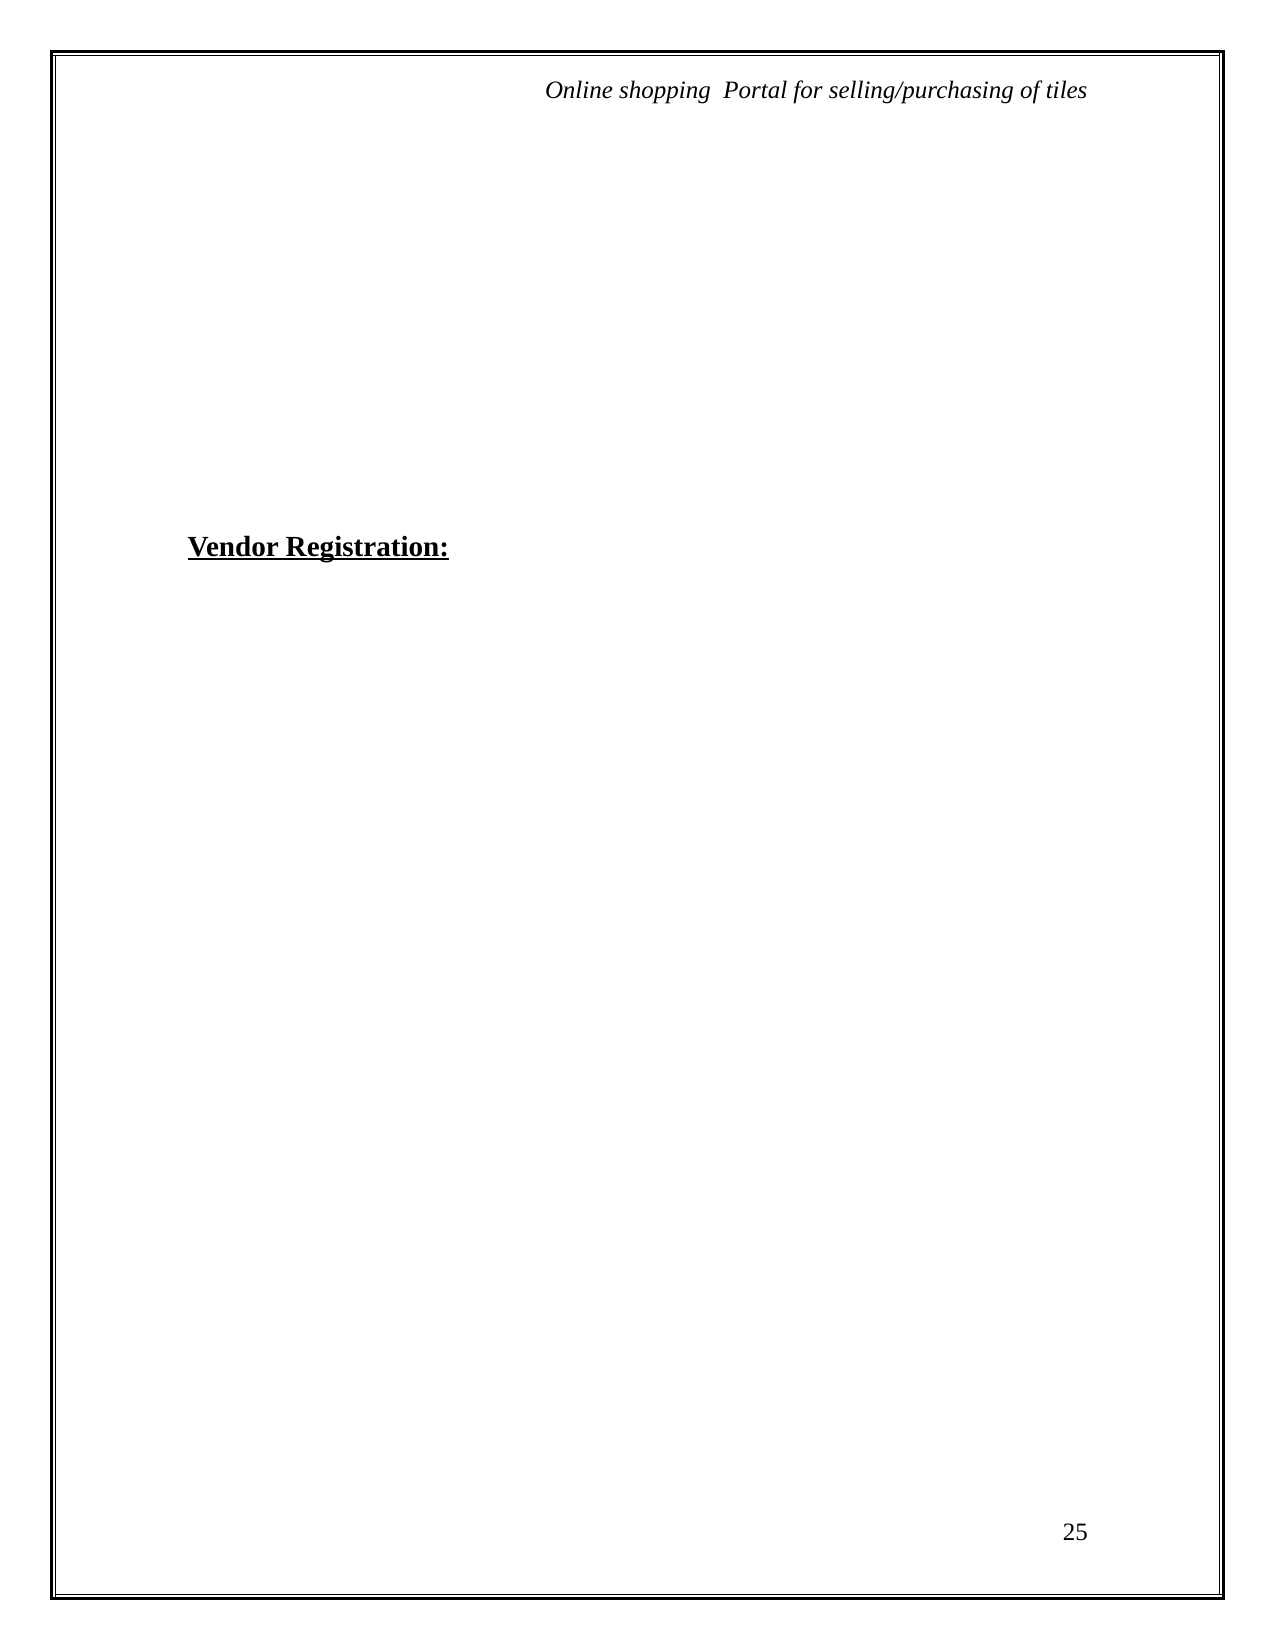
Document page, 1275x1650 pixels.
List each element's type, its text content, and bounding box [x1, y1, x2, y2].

title Vendor Registration: [187, 529, 1087, 563]
